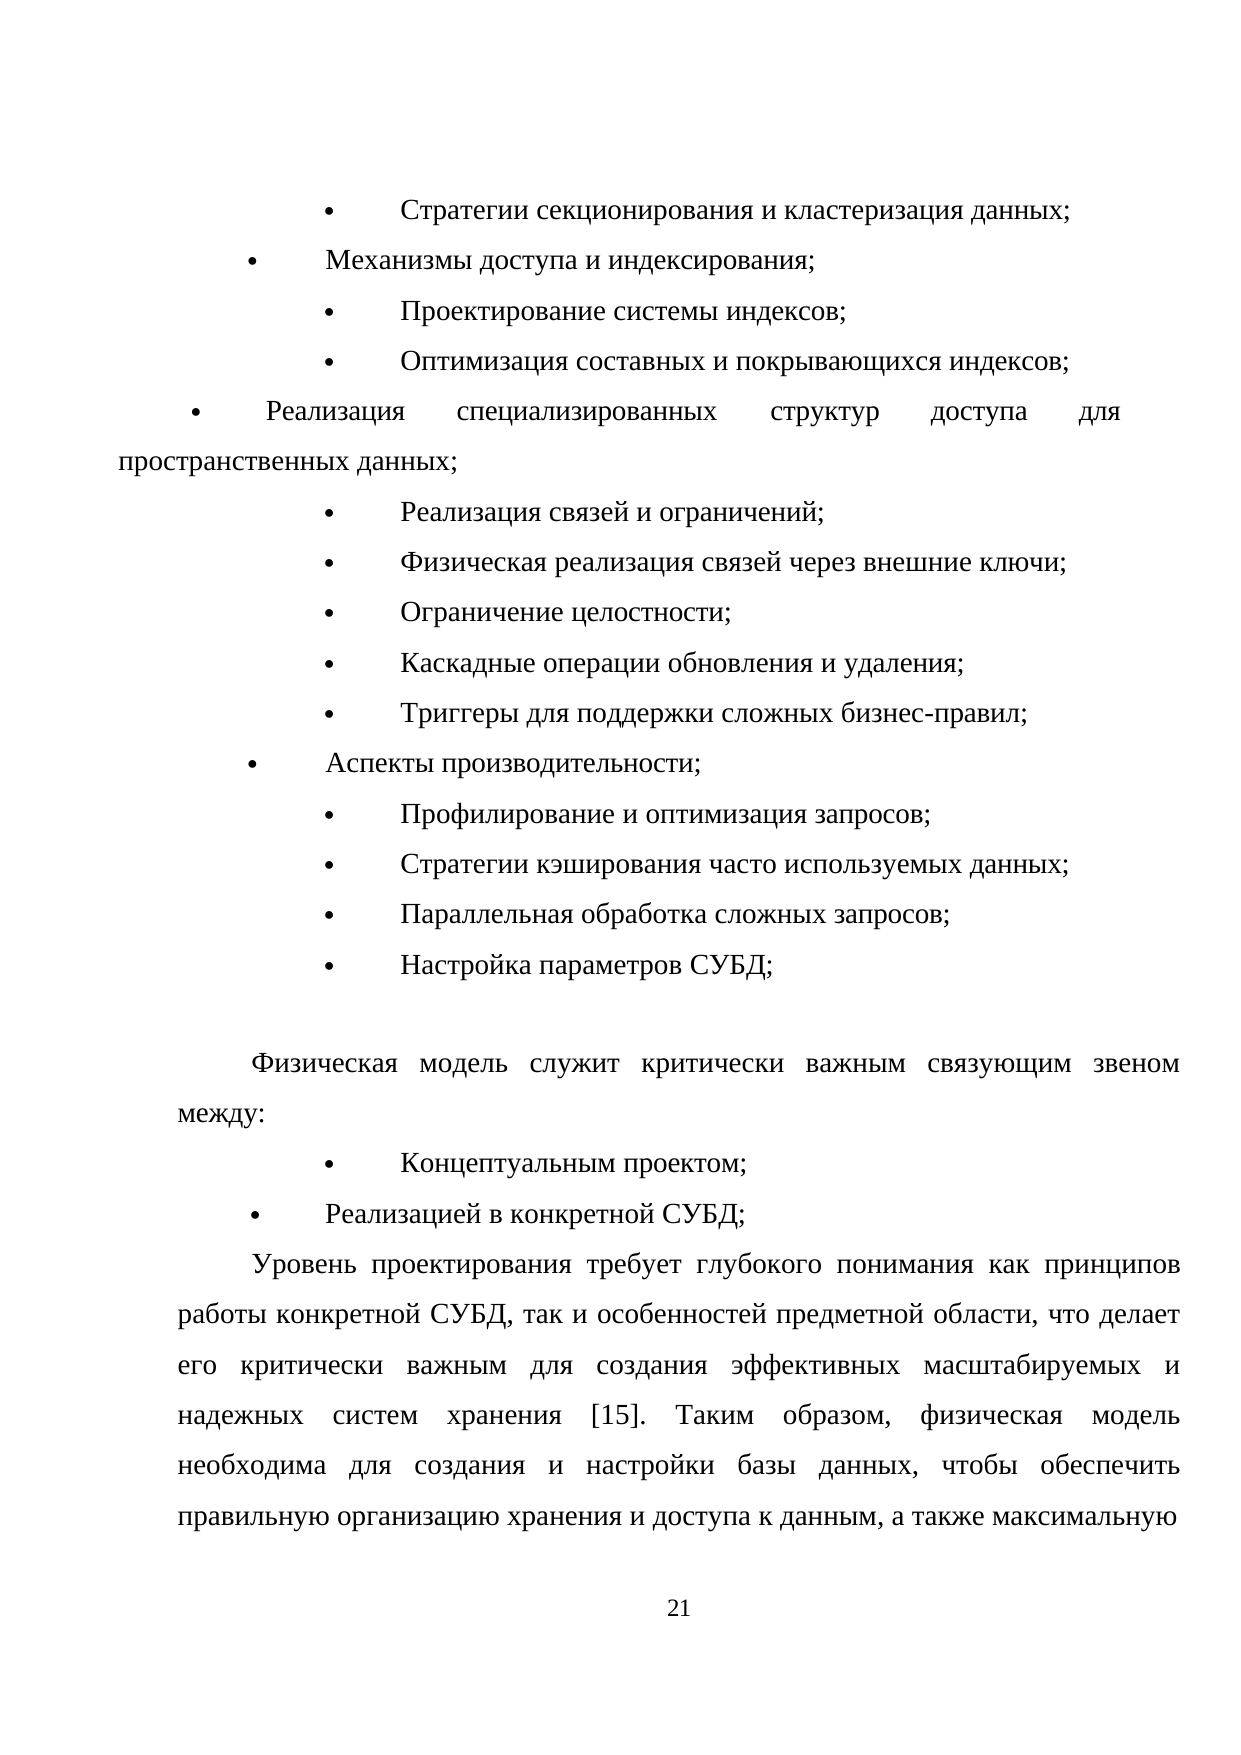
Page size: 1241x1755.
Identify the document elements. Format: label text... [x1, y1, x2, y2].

list Ограничение целостности; [325, 594, 1241, 628]
list Реализация специализированных структур доступа для пространственных данных; [118, 393, 1181, 477]
text Физическая модель служит критически важным связующим звеном между: [177, 1045, 1181, 1129]
list Триггеры для поддержки сложных бизнес-правил; [325, 695, 1241, 729]
list Проектирование системы индексов; [325, 293, 1241, 326]
list Аспекты производительности; [248, 746, 1241, 779]
list Реализация связей и ограничений; [325, 494, 1241, 527]
list Реализацией в конкретной СУБД; [251, 1196, 1241, 1229]
list Оптимизация составных и покрывающихся индексов; [325, 343, 1241, 377]
list Каскадные операции обновления и удаления; [325, 645, 1241, 678]
text Уровень проектирования требует глубокого понимания как принципов работы конкретной СУБД, так и особенностей предметной области, что делает его критически важным для создания эффективных масштабируемых и надежных систем хранения [15]. Таким образом, физическая модель необходима для создания и настройки базы данных, чтобы обеспечить правильную организацию хранения и доступа к данным, а также максимальную [177, 1246, 1181, 1531]
list Профилирование и оптимизация запросов; [325, 796, 1241, 829]
list Концептуальным проектом; [325, 1146, 1241, 1179]
list Стратегии секционирования и кластеризация данных; [325, 192, 1241, 226]
list Механизмы доступа и индексирования; [248, 242, 1241, 276]
list Стратегии кэширования часто используемых данных; [325, 846, 1241, 880]
list Настройка параметров СУБД; [325, 947, 1241, 980]
list Физическая реализация связей через внешние ключи; [325, 544, 1241, 578]
list Параллельная обработка сложных запросов; [325, 896, 1241, 930]
